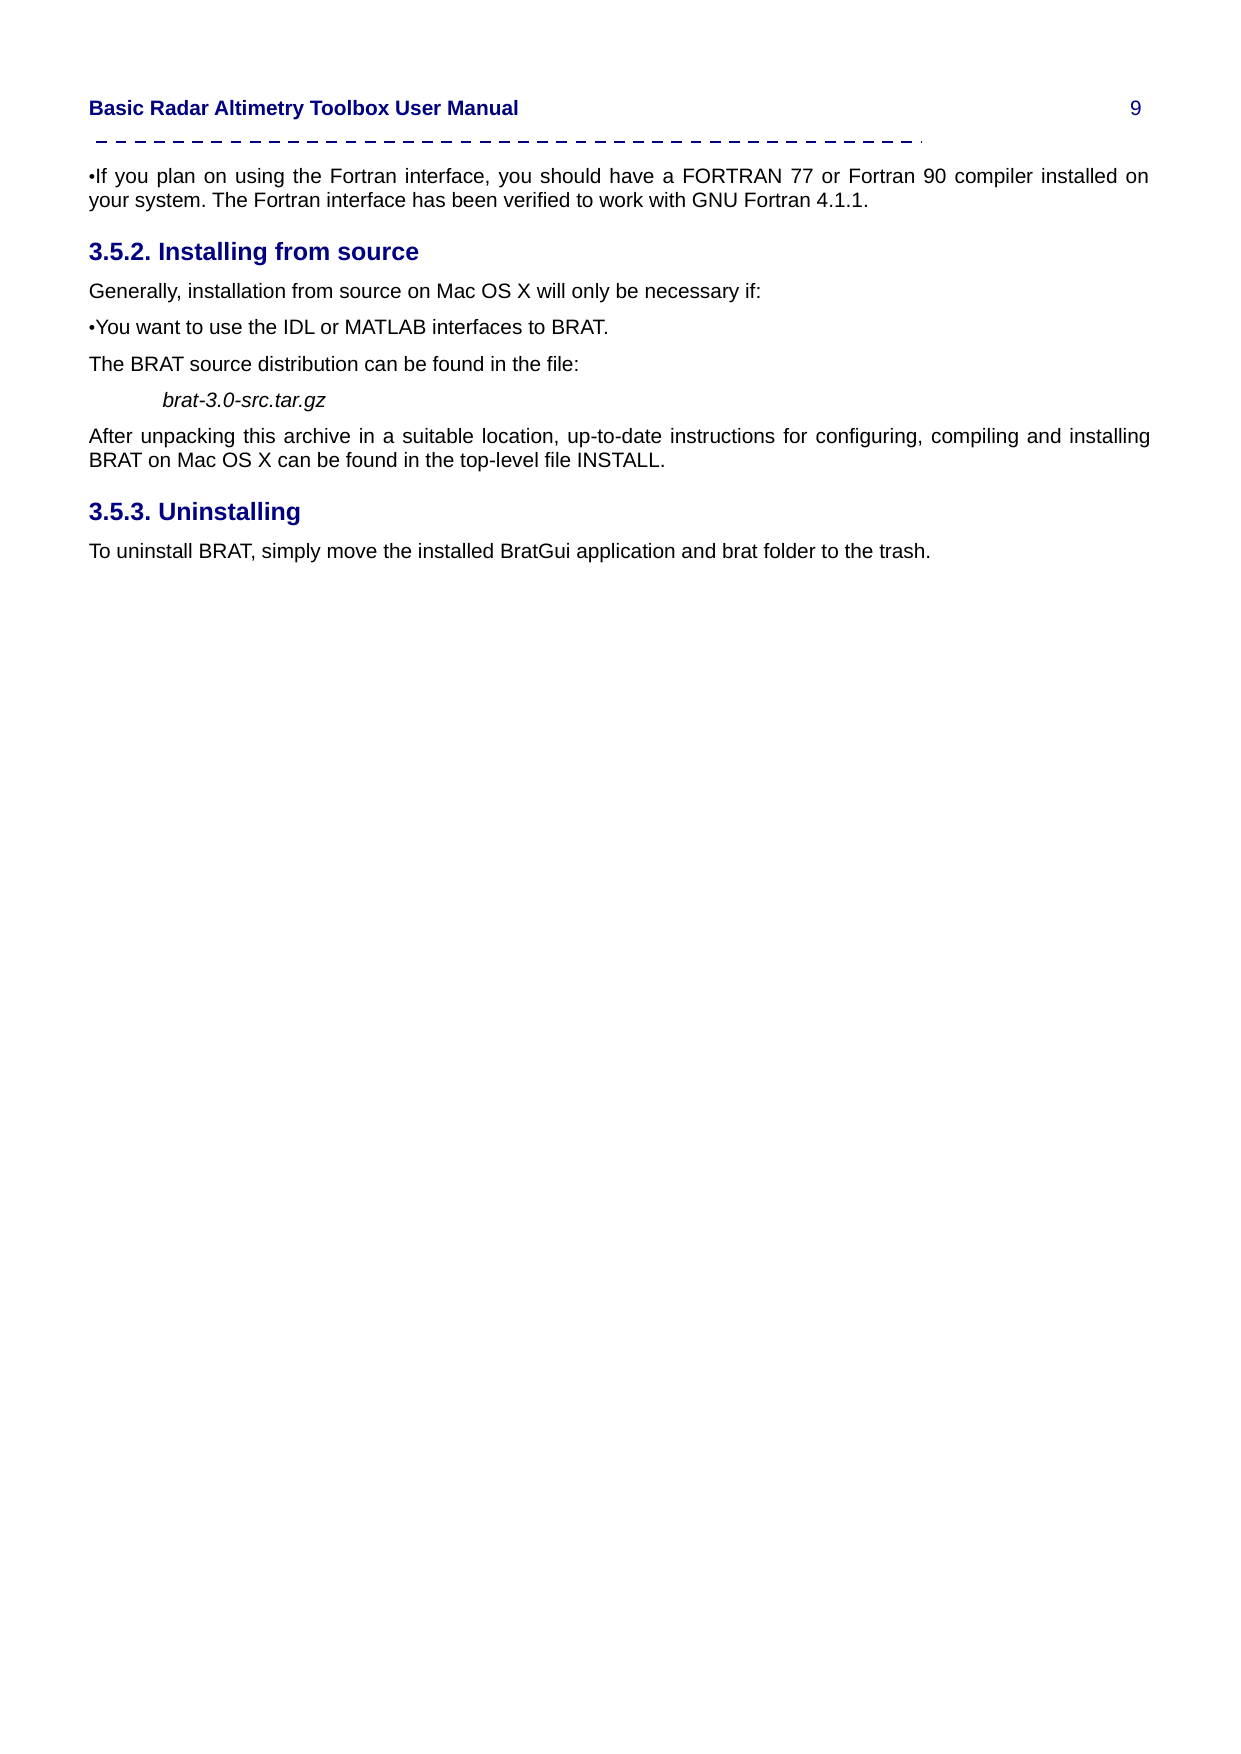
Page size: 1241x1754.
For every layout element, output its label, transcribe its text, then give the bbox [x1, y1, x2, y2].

text brat-3.0-src.tar.gz [88, 388, 1152, 412]
text After unpacking this archive in a suitable location, up-to-date instructions for configuring, compiling and installing BRAT on Mac OS X can be found in the top-level file INSTALL. [88, 424, 1152, 472]
list The BRAT source distribution can be found in the file: [88, 351, 1152, 375]
text Generally, installation from source on Mac OS X will only be necessary if: [88, 278, 1152, 302]
subtitle Installing from source [88, 237, 1152, 266]
list You want to use the IDL or MATLAB interfaces to BRAT. [88, 315, 1152, 339]
subtitle Uninstalling [88, 497, 1152, 526]
text To uninstall BRAT, simply move the installed BratGui application and brat folder to the trash. [88, 538, 1152, 562]
list If you plan on using the Fortran interface, you should have a FORTRAN 77 or Fortran 90 compiler installed on your system. The Fortran interface has been verified to work with GNU Fortran 4.1.1. [88, 164, 1152, 212]
